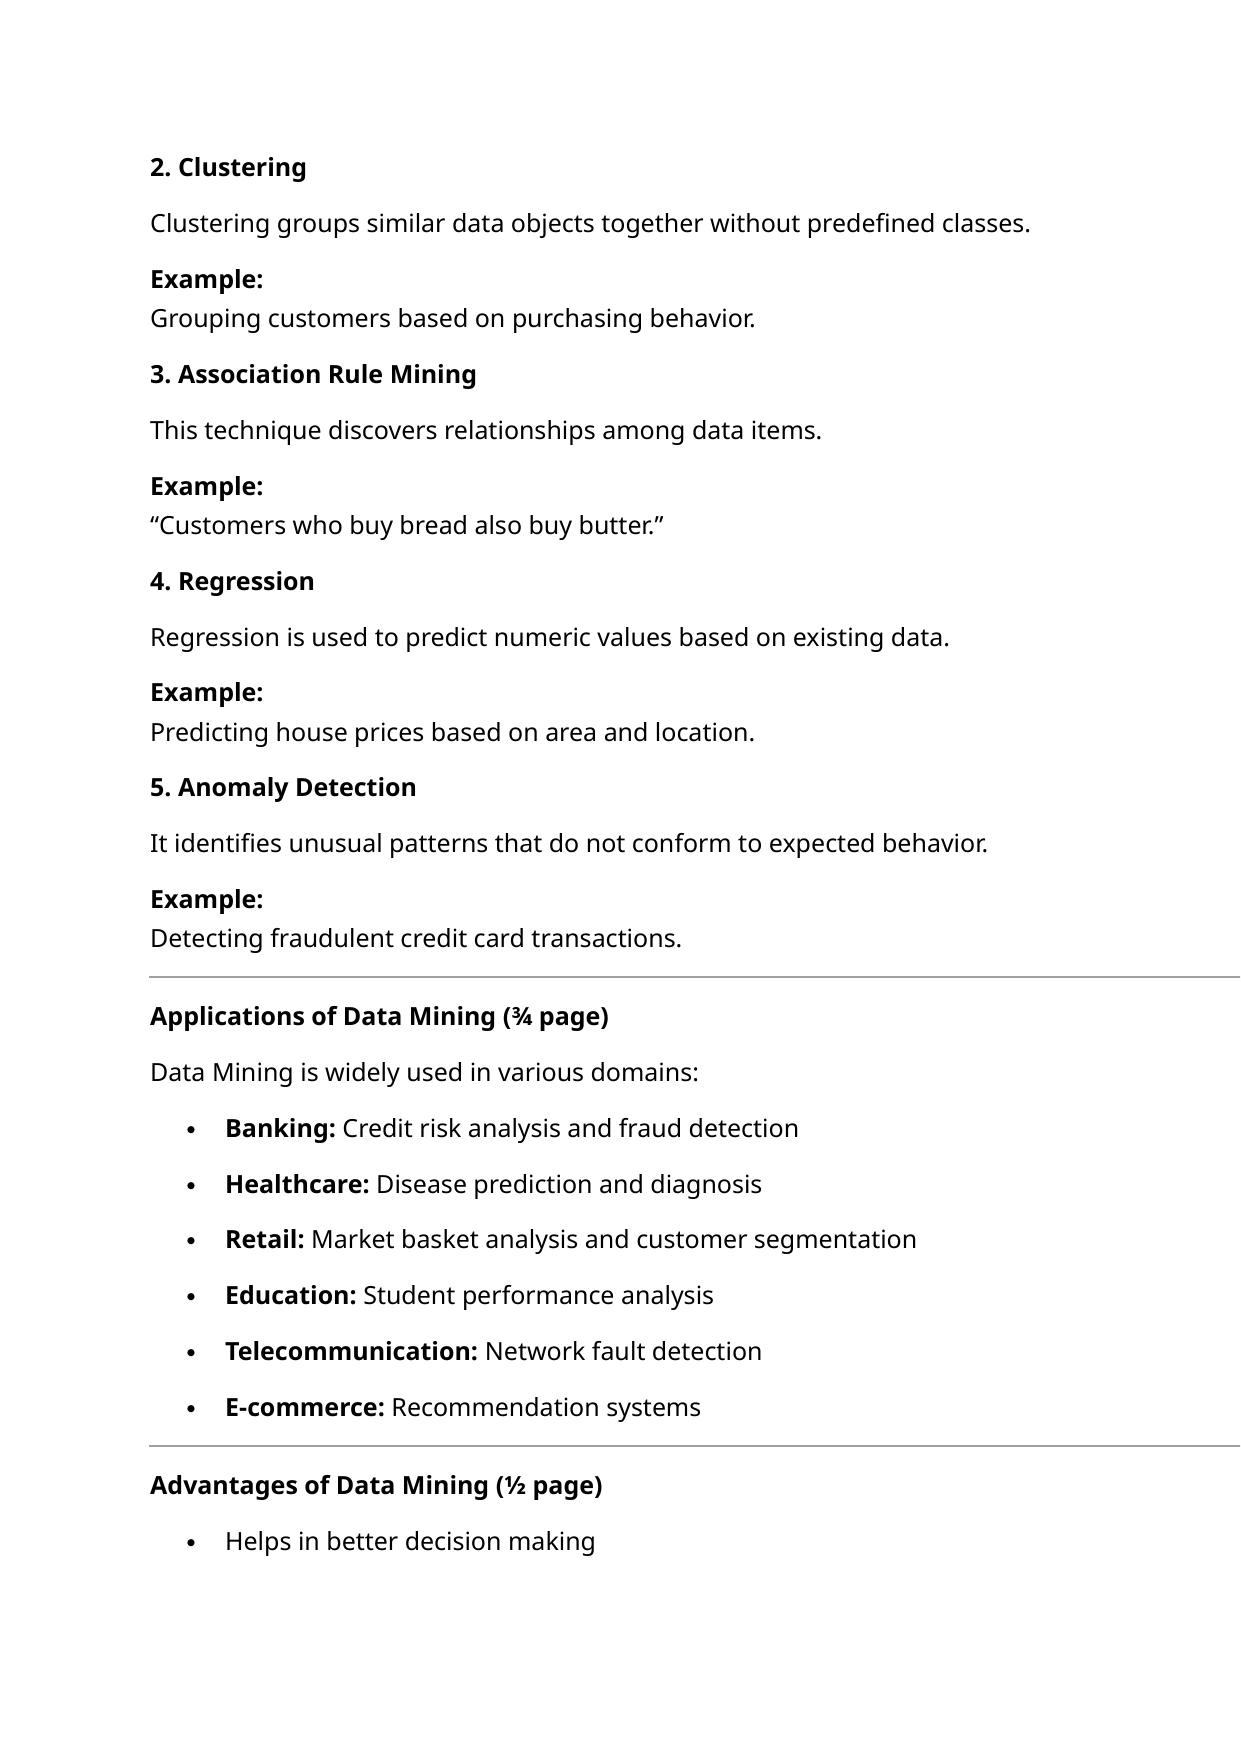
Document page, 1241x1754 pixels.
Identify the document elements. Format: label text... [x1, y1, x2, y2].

text 5. Anomaly Detection [150, 770, 1090, 804]
text Advantages of Data Mining (½ page) [150, 1467, 1090, 1502]
list Retail: Market basket analysis and customer segmentation [187, 1222, 1090, 1256]
text Applications of Data Mining (¾ page) [150, 999, 1090, 1033]
text 2. Clustering [150, 150, 1090, 184]
text Regression is used to predict numeric values based on existing data. [150, 619, 1090, 653]
text Clustering groups similar data objects together without predefined classes. [150, 206, 1090, 240]
text Data Mining is widely used in various domains: [150, 1054, 1090, 1089]
list Telecommunication: Network fault detection [187, 1334, 1090, 1368]
text Example: “Customers who buy bread also buy butter.” [150, 468, 1090, 542]
text 3. Association Rule Mining [150, 357, 1090, 391]
text 4. Regression [150, 563, 1090, 597]
text It identifies unusual patterns that do not conform to expected behavior. [150, 826, 1090, 860]
text Example: Predicting house prices based on area and location. [150, 675, 1090, 748]
text Example: Grouping customers based on purchasing behavior. [150, 262, 1090, 335]
list Helps in better decision making [187, 1523, 1090, 1557]
text This technique discovers relationships among data items. [150, 412, 1090, 447]
list Banking: Credit risk analysis and fraud detection [187, 1110, 1090, 1144]
list E-commerce: Recommendation systems [187, 1389, 1090, 1424]
list Healthcare: Disease prediction and diagnosis [187, 1166, 1090, 1200]
text Example: Detecting fraudulent credit card transactions. [150, 882, 1090, 955]
list Education: Student performance analysis [187, 1278, 1090, 1312]
